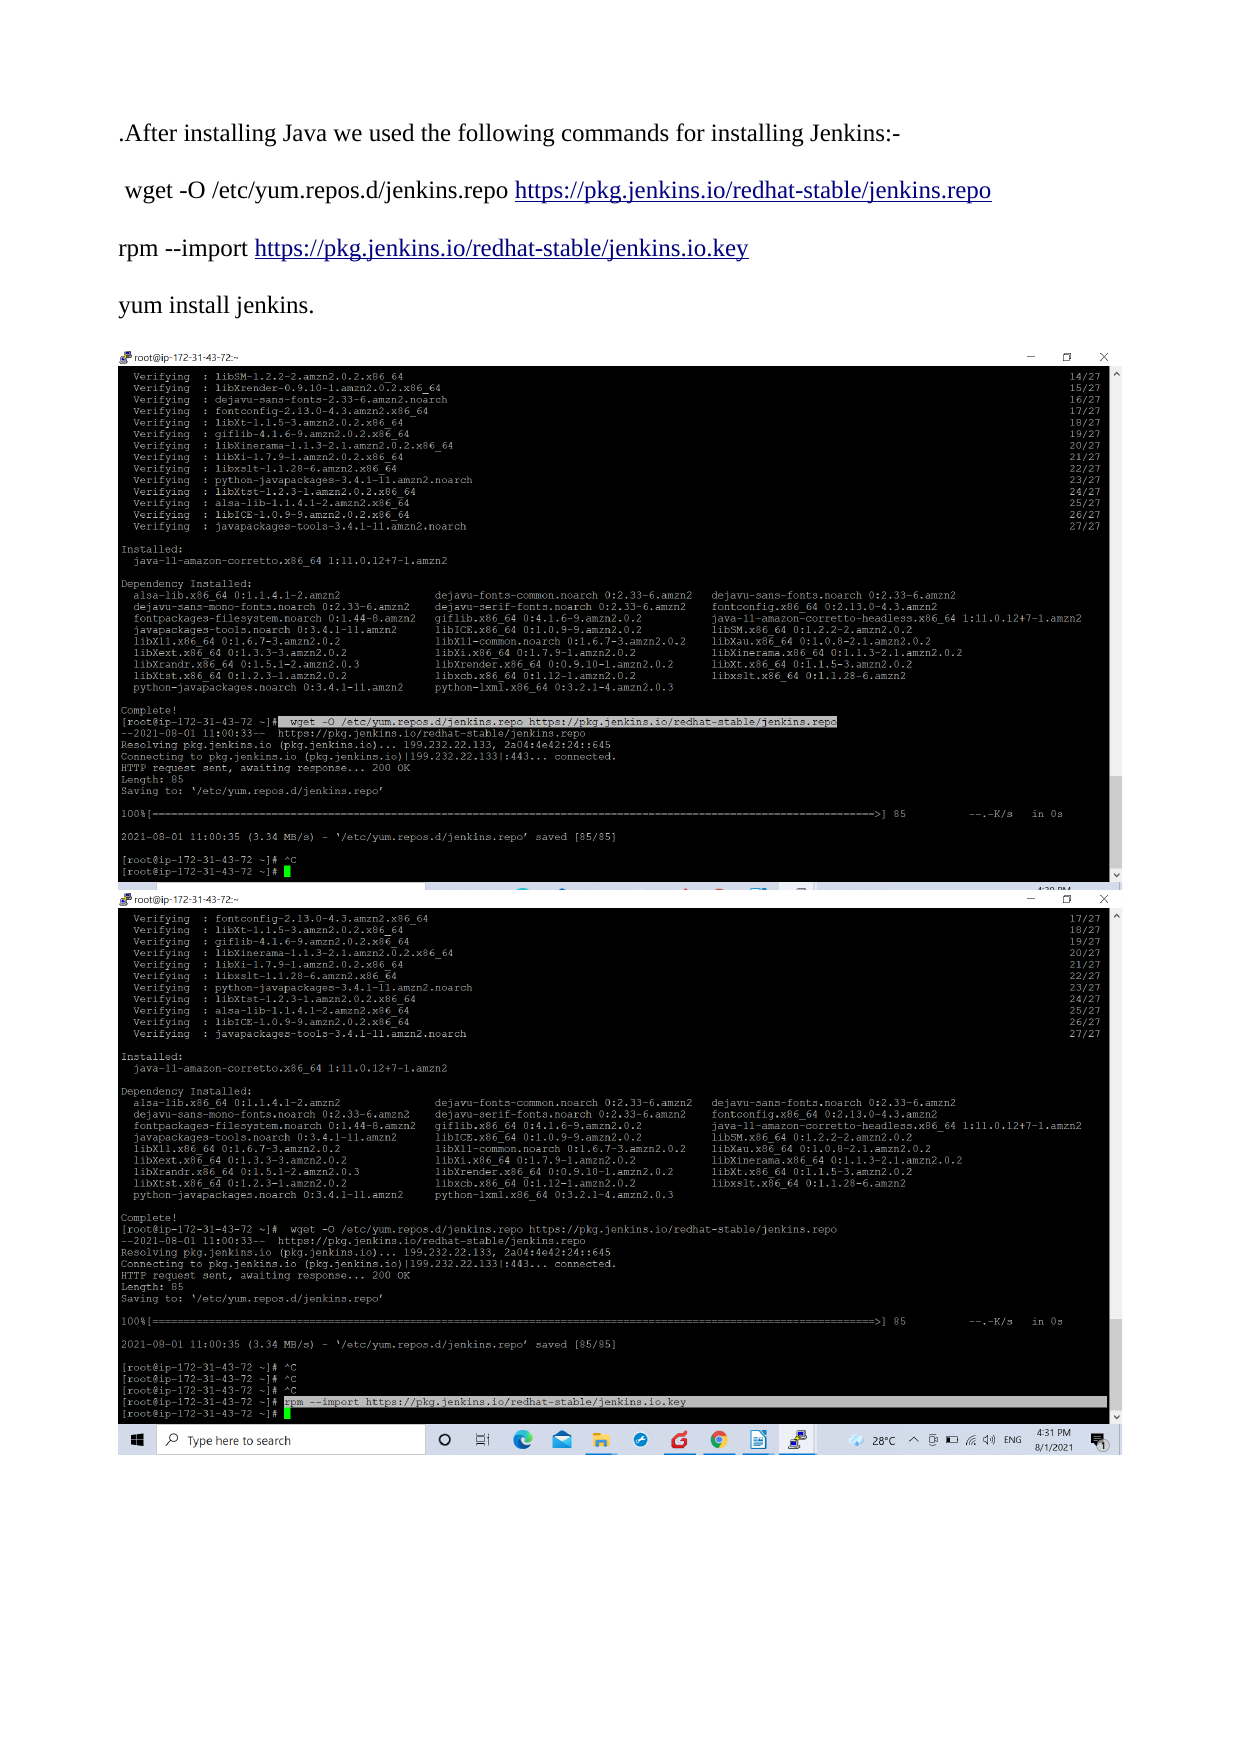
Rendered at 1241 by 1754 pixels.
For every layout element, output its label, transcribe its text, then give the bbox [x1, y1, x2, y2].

picture [118, 348, 1123, 1455]
text yum install jenkins. [118, 291, 1122, 319]
text rpm --import https://pkg.jenkins.io/redhat-stable/jenkins.io.key [118, 233, 1122, 262]
text wget -O /etc/yum.repos.d/jenkins.repo https://pkg.jenkins.io/redhat-stable/jenkins.repo [118, 176, 1122, 204]
text .After installing Java we used the following commands for installing Jenkins:- [118, 118, 1122, 147]
